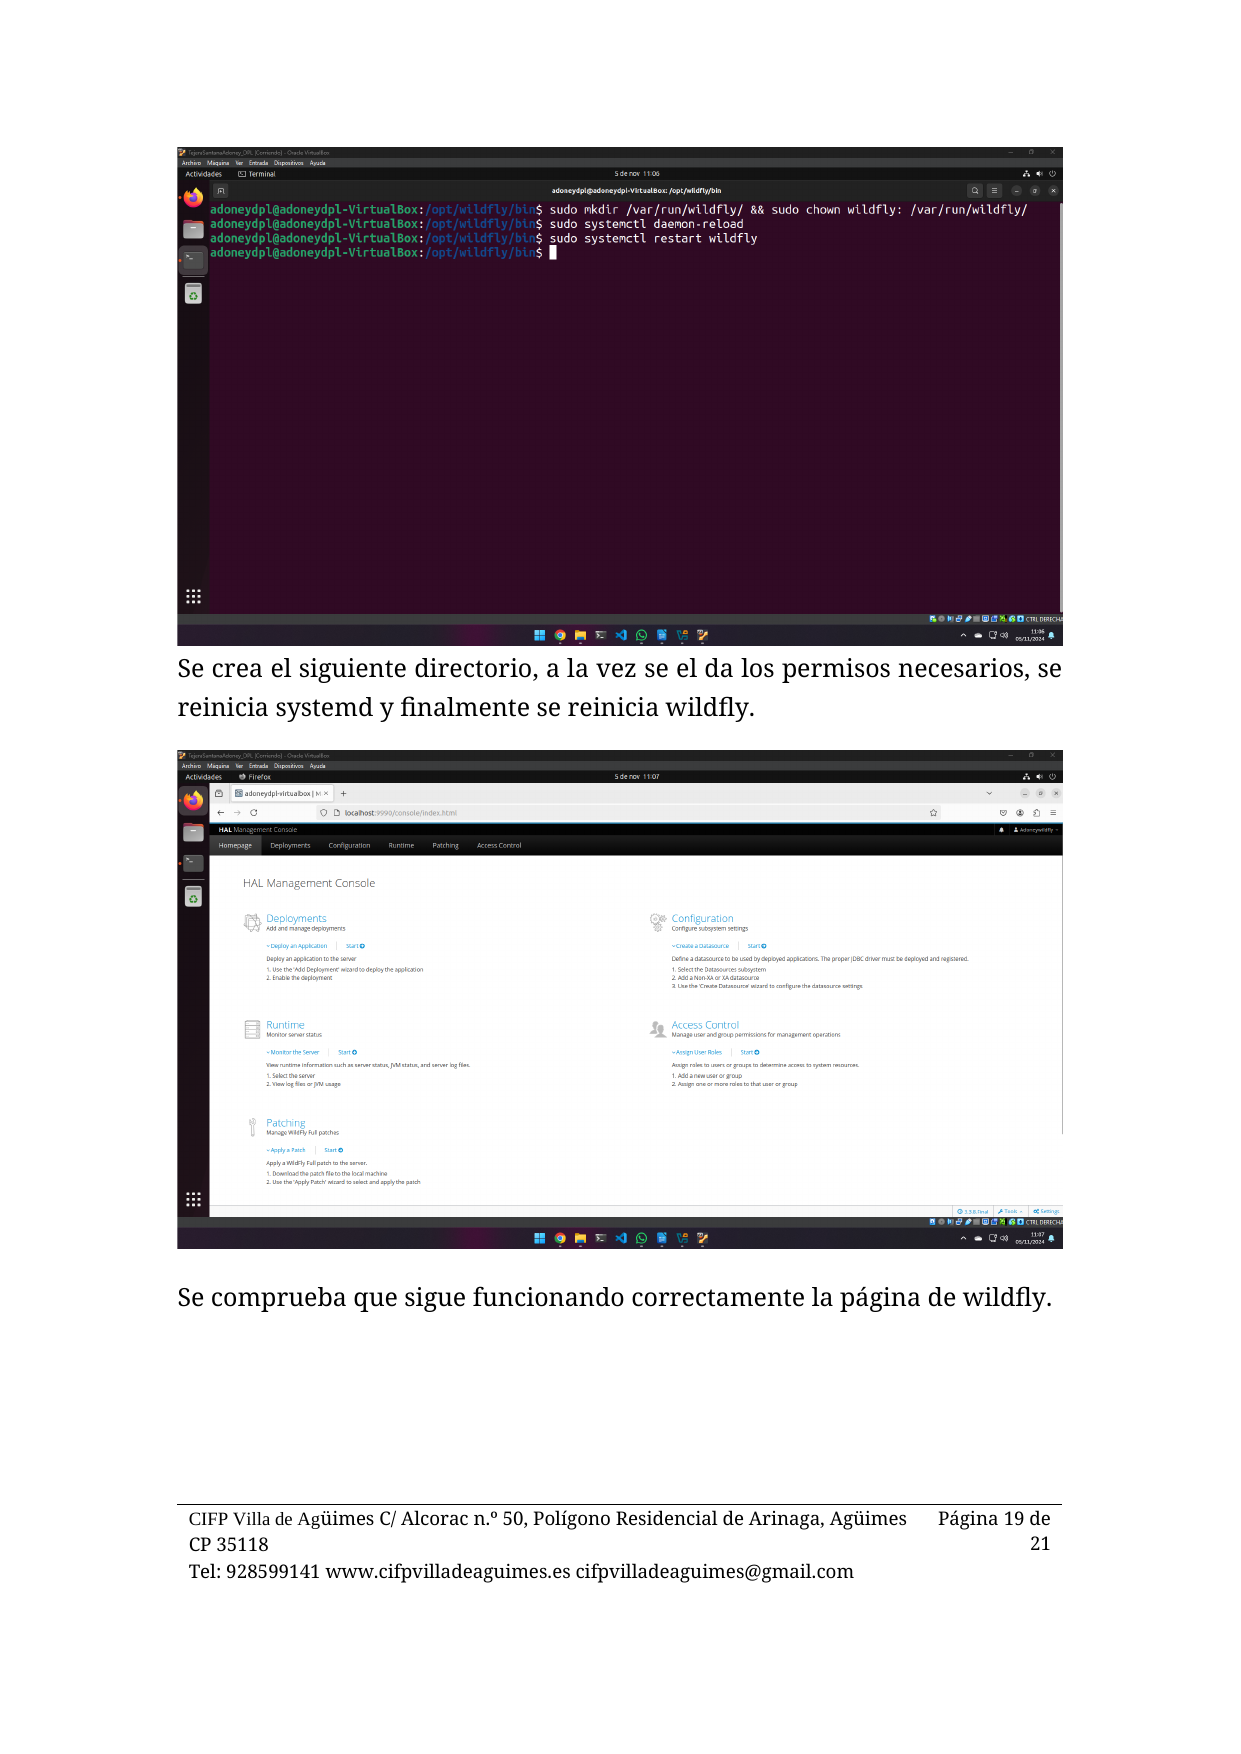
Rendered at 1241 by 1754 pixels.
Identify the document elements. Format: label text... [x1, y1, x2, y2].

text Se comprueba que sigue funcionando correctamente la página de wildfly. [177, 1249, 1063, 1313]
picture [177, 147, 1063, 646]
picture [177, 750, 1063, 1249]
text Se crea el siguiente directorio, a la vez se el da los permisos necesarios, se reinicia systemd y finalmente se reinicia wildfly. [177, 646, 1063, 724]
